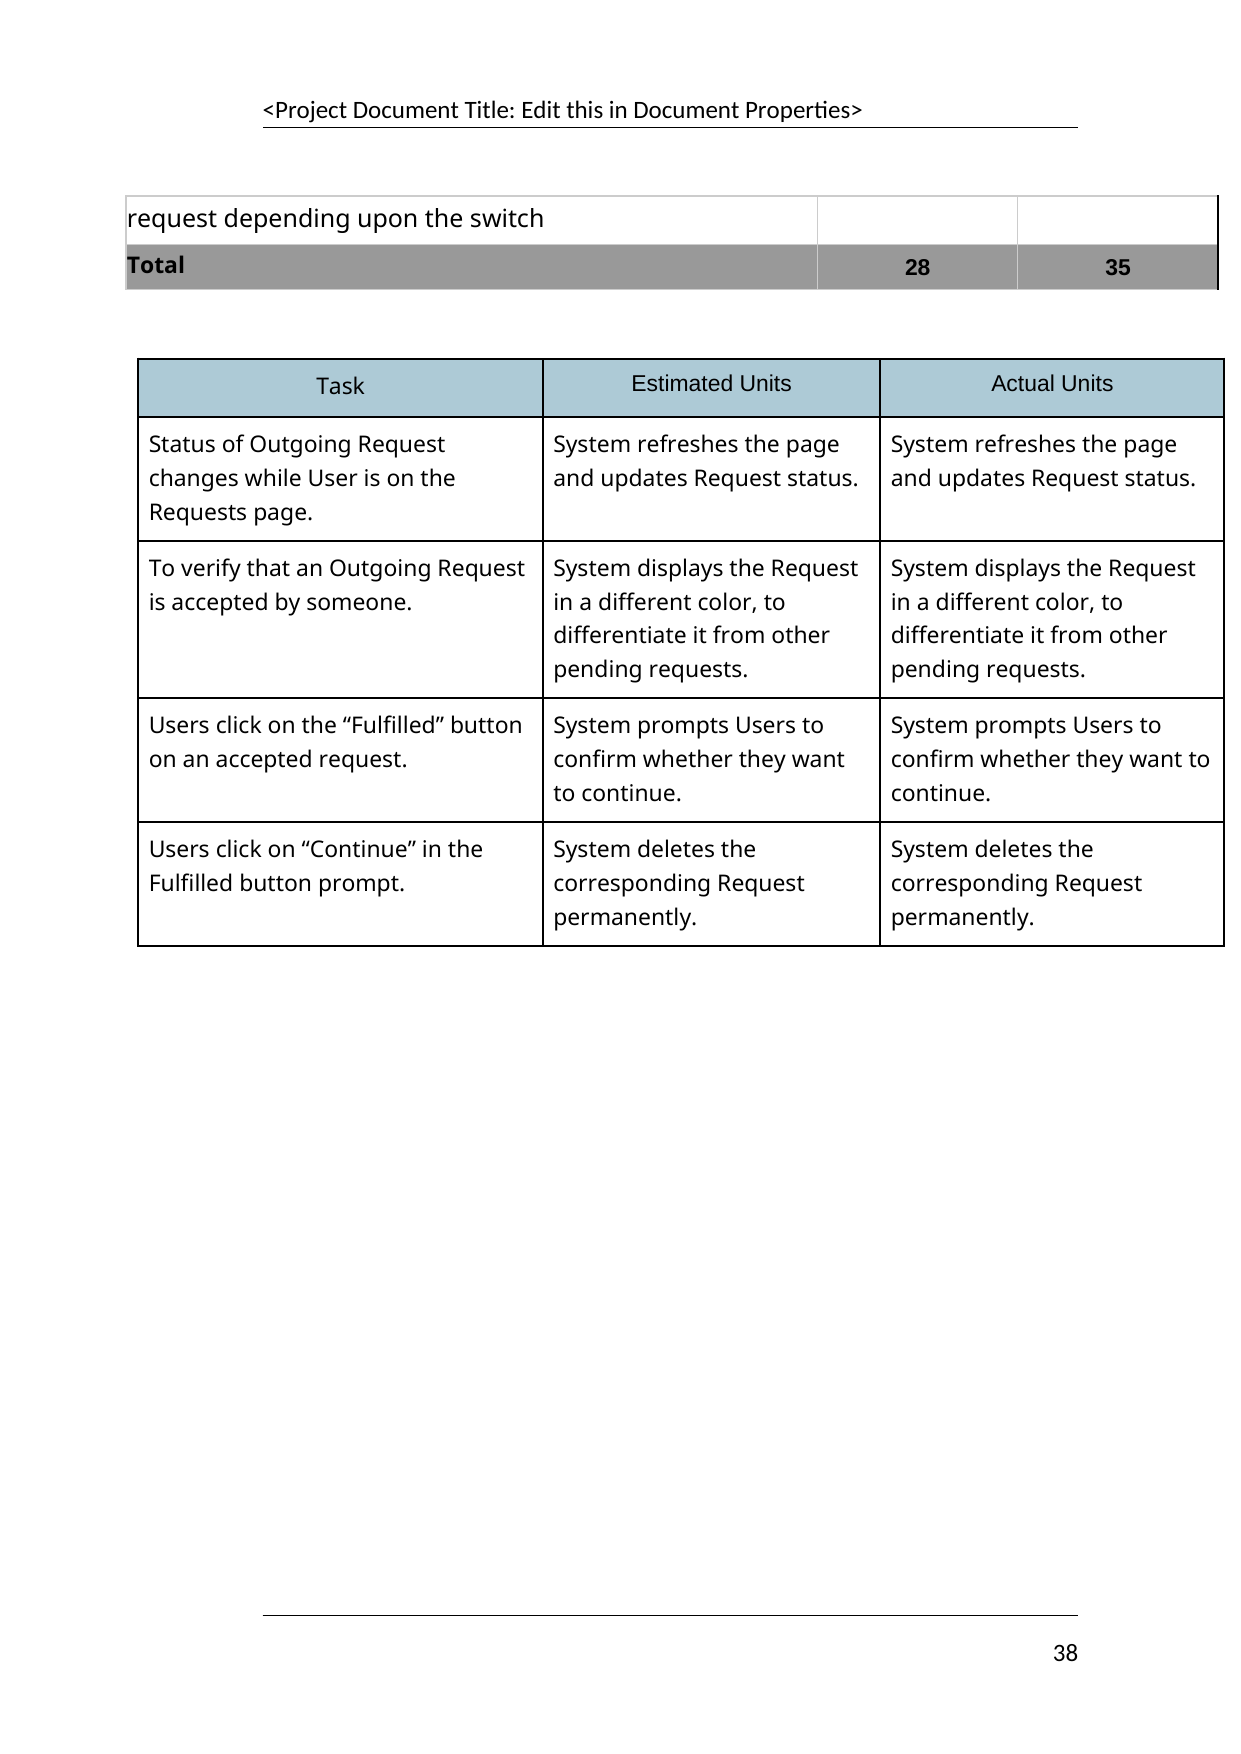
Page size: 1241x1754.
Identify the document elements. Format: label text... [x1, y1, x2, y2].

table_cell Total [127, 245, 817, 289]
table_header Actual Units [881, 360, 1223, 416]
table_cell [818, 197, 1017, 244]
table_cell System deletes the corresponding Request permanently. [544, 823, 879, 944]
table_cell Status of Outgoing Request changes while User is on the Requests page. [139, 418, 542, 539]
table_cell request depending upon the switch [127, 197, 817, 244]
table_header Estimated Units [544, 360, 879, 416]
table_header Task [139, 360, 542, 416]
table_cell 28 [818, 245, 1017, 289]
table_cell System refreshes the page and updates Request status. [544, 418, 879, 539]
table_cell System displays the Request in a different color, to differentiate it from other pending requests. [881, 542, 1223, 697]
table_cell System displays the Request in a different color, to differentiate it from other pending requests. [544, 542, 879, 697]
table_cell System refreshes the page and updates Request status. [881, 418, 1223, 539]
table_cell System prompts Users to confirm whether they want to continue. [544, 699, 879, 821]
table_cell System deletes the corresponding Request permanently. [881, 823, 1223, 944]
table_cell 35 [1018, 245, 1217, 289]
table_cell [1018, 197, 1217, 244]
table_cell Users click on the “Fulfilled” button on an accepted request. [139, 699, 542, 821]
table_cell Users click on “Continue” in the Fulfilled button prompt. [139, 823, 542, 944]
table_cell To verify that an Outgoing Request is accepted by someone. [139, 542, 542, 697]
table_cell System prompts Users to confirm whether they want to continue. [881, 699, 1223, 821]
